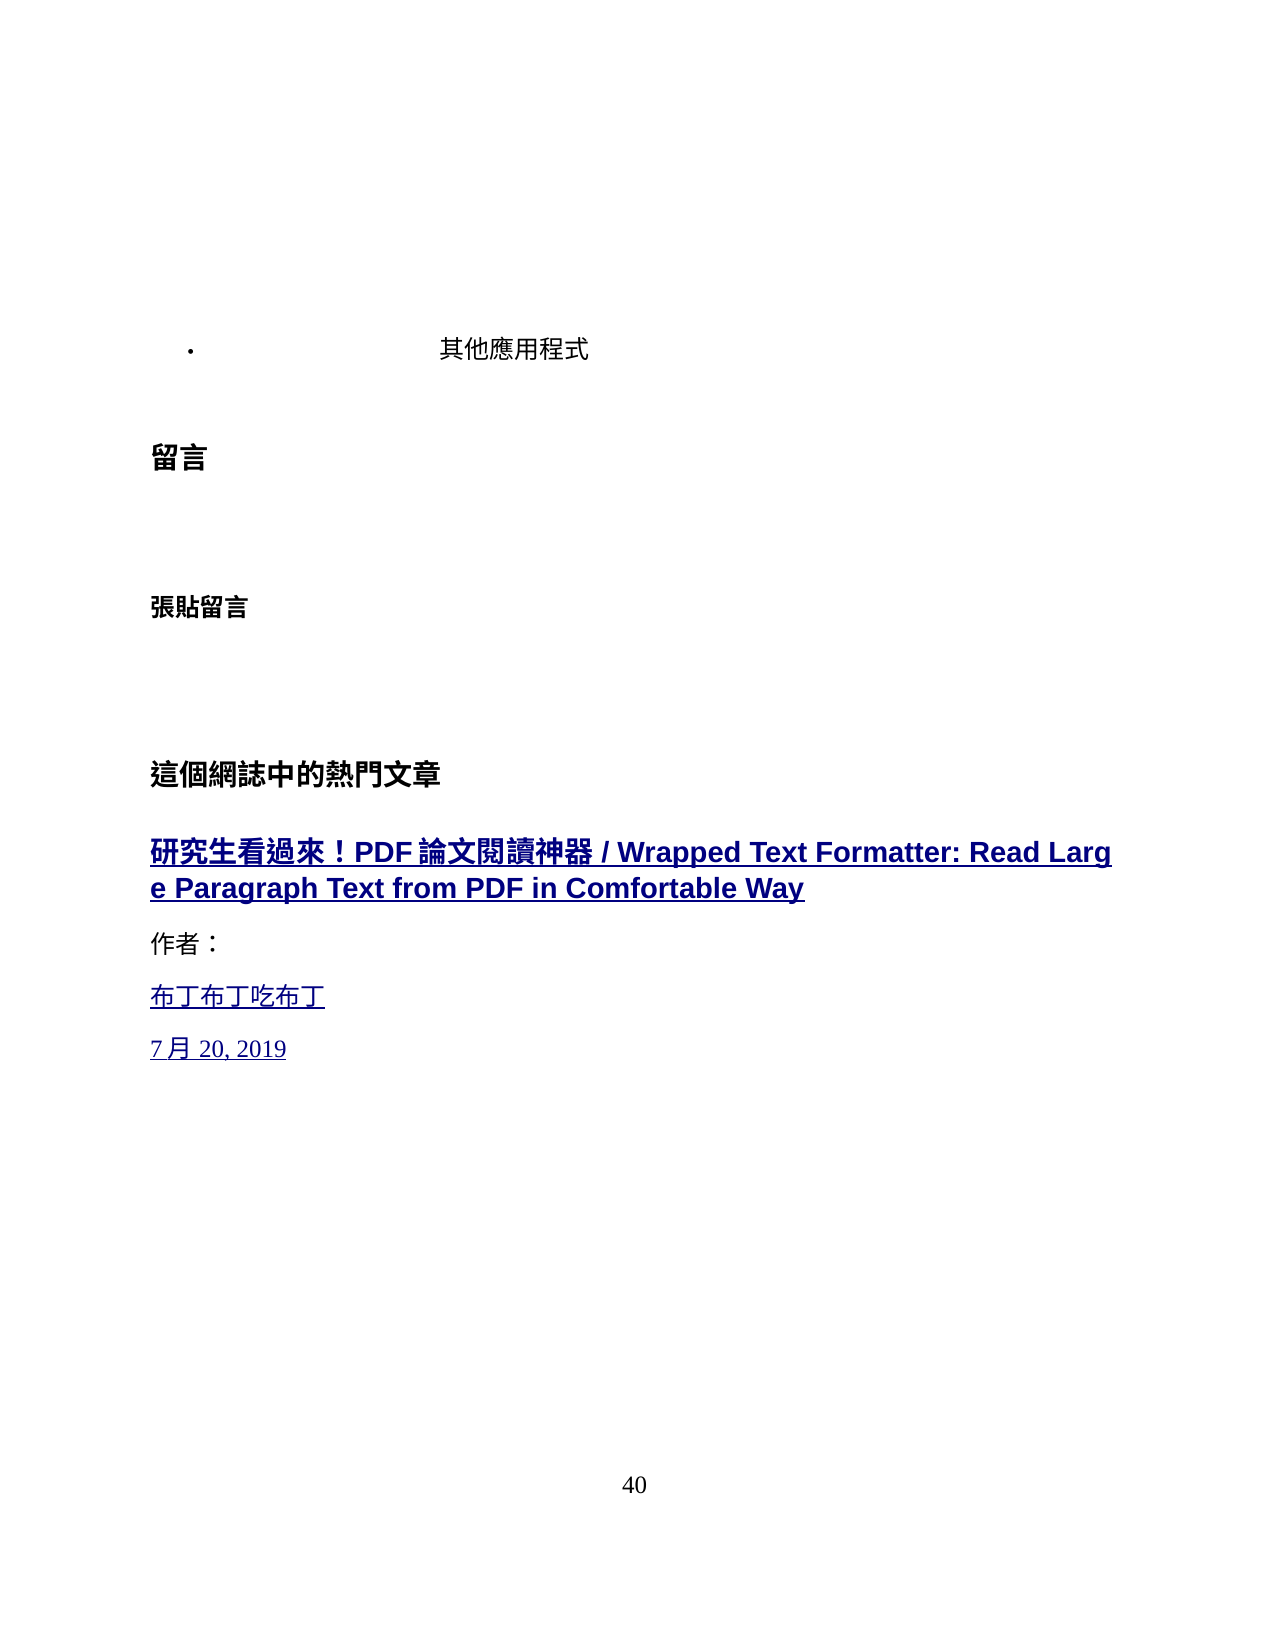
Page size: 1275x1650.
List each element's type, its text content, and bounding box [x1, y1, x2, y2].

text 布丁布丁吃布丁 [150, 978, 1125, 1012]
list 其他應用程式 [187, 150, 1125, 366]
text 7月 20, 2019 [150, 1030, 1125, 1064]
subtitle 這個網誌中的熱門文章 [150, 754, 1125, 794]
subtitle 留言 [150, 437, 1125, 477]
subtitle 研究生看過來！PDF論文閱讀神器 / Wrapped Text Formatter: Read Large Paragraph Text from PDF in Comfortable Way [150, 832, 1125, 905]
subtitle 張貼留言 [150, 590, 1125, 624]
text 作者： [150, 926, 1125, 960]
